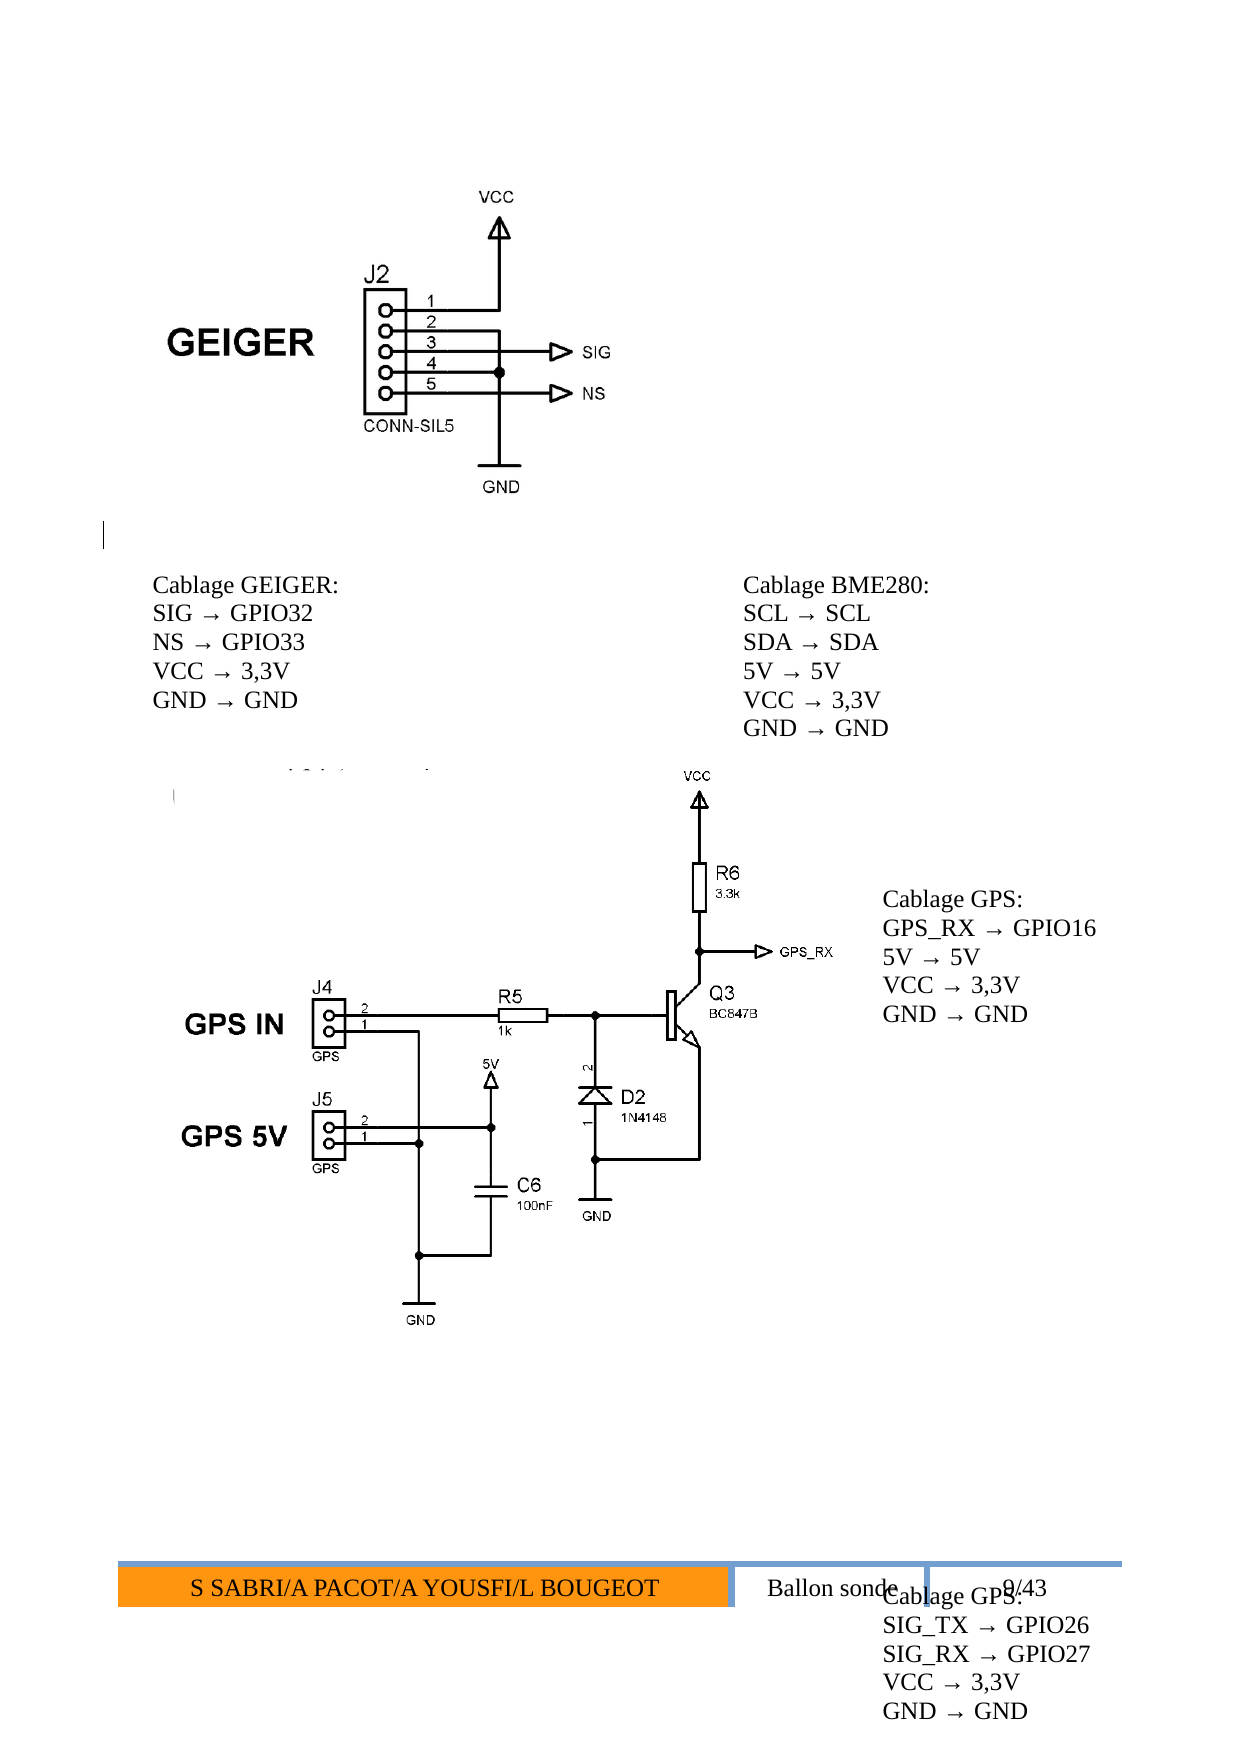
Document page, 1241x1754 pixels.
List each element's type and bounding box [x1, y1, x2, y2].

picture [173, 769, 847, 1326]
picture [162, 181, 629, 499]
